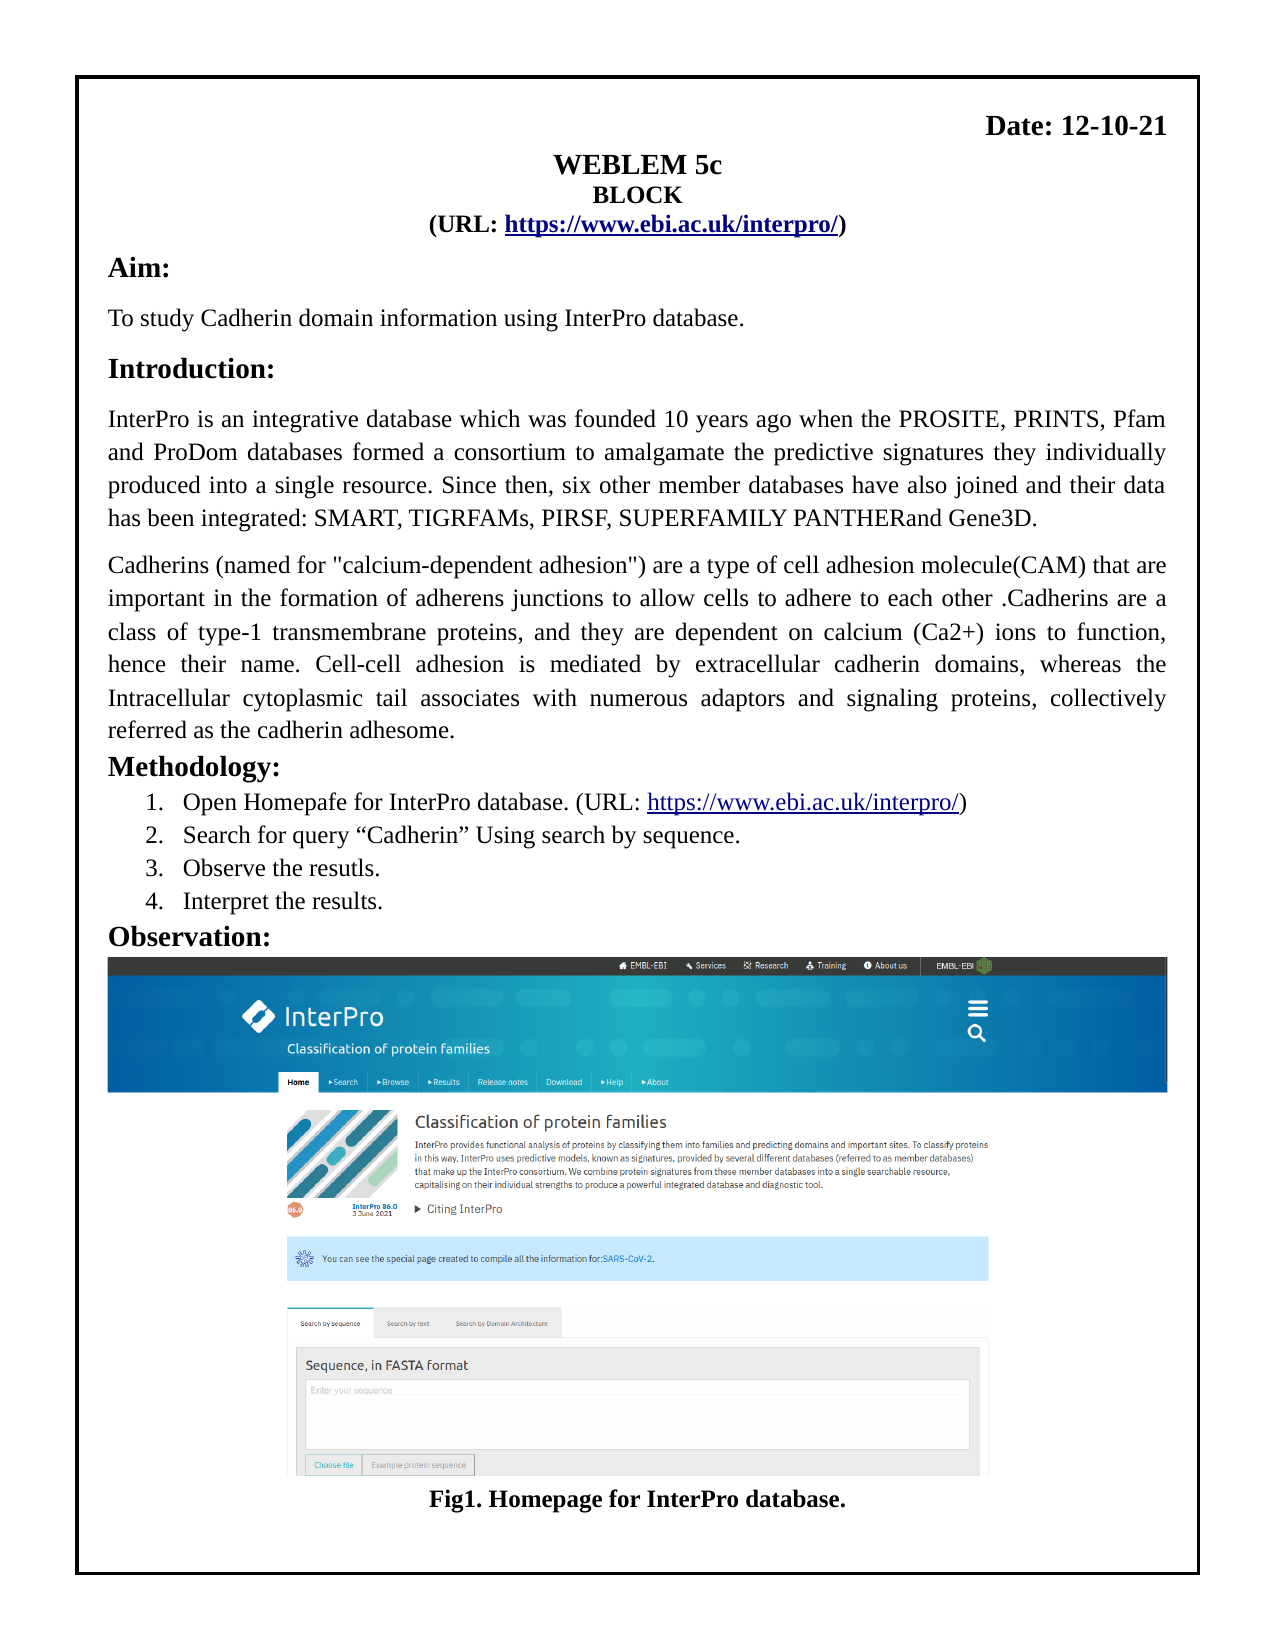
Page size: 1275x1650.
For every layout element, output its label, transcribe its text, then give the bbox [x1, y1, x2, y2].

list Interpret the results. [145, 886, 1167, 915]
text (URL: https://www.ebi.ac.uk/interpro/) [432, 221, 537, 235]
text To study Cadherin domain information using InterPro database. [108, 303, 1167, 332]
text Observation: [108, 919, 1167, 953]
list Open Homepafe for InterPro database. (URL: https://www.ebi.ac.uk/interpro/) [145, 787, 1167, 816]
text BLOCK [108, 192, 1167, 206]
text (URL: https://www.ebi.ac.uk/interpro/) [843, 221, 1167, 235]
text (URL: https://www.ebi.ac.uk/interpro/) [108, 221, 432, 235]
picture [107, 957, 1168, 1476]
list Search for query “Cadherin” Using search by sequence. [145, 820, 1167, 849]
text Methodology: [108, 749, 1167, 782]
text Cadherins (named for "calcium-dependent adhesion") are a type of cell adhesion molecule(CAM) that are important in the formation of adherens junctions to allow cells to adhere to each other .Cadherins are a class of type-1 transmembrane proteins, and they are dependent on calcium (Ca2+) ions to function, hence their name. Cell-cell adhesion is mediated by extracellular cadherin domains, whereas the Intracellular cytoplasmic tail associates with numerous adaptors and signaling proteins, collectively referred as the cadherin adhesome. [108, 551, 1167, 744]
text InterPro is an integrative database which was founded 10 years ago when the PROSITE, PRINTS, Pfam and ProDom databases formed a consortium to amalgamate the predictive signatures they individually produced into a single resource. Since then, six other member databases have also joined and their data has been integrated: SMART, TIGRFAMs, PIRSF, SUPERFAMILY PANTHERand Gene3D. [108, 404, 1167, 532]
text Fig1. Homepage for InterPro database. [108, 1476, 1167, 1513]
text WEBLEM 5c [108, 161, 1167, 177]
list Observe the resutls. [145, 853, 1167, 882]
text Aim: [108, 250, 1167, 283]
text Introduction: [108, 351, 1167, 384]
text (URL: https://www.ebi.ac.uk/interpro/) [540, 221, 795, 234]
text Date: 12-10-21 [108, 108, 1167, 141]
